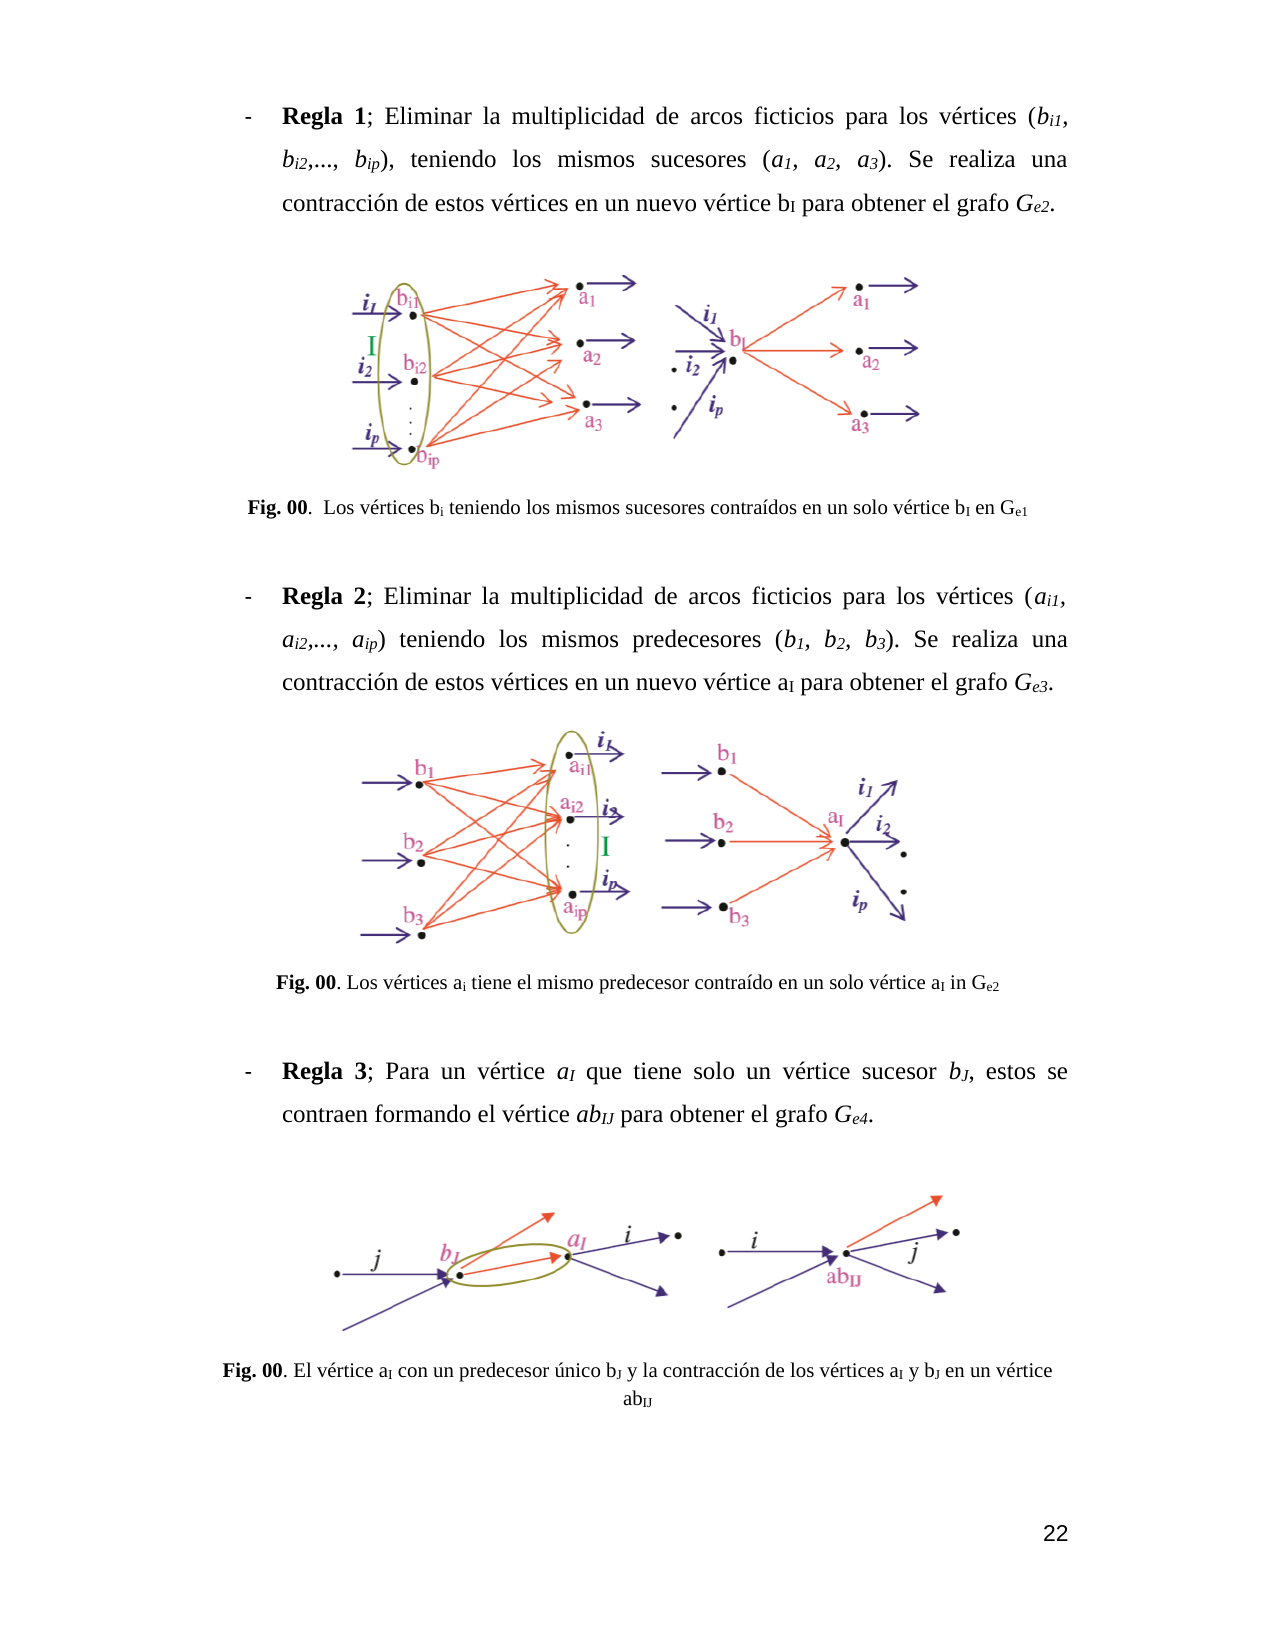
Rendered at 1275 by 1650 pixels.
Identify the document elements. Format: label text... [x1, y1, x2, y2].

list Regla 2; Eliminar la multiplicidad de arcos ficticios para los vértices (ai1, ai2,..., aip) teniendo los mismos predecesores (b1, b2, b3). Se realiza una contracción de estos vértices en un nuevo vértice aI para obtener el grafo Ge3. [244, 581, 1068, 696]
list Regla 3; Para un vértice aI que tiene solo un vértice sucesor bJ, estos se contraen formando el vértice abIJ para obtener el grafo Ge4. [244, 1056, 1068, 1128]
text Fig. 00. Los vértices bi teniendo los mismos sucesores contraídos en un solo vértice bI en Ge1 [207, 495, 1068, 519]
picture [323, 243, 952, 479]
list Regla 1; Eliminar la multiplicidad de arcos ficticios para los vértices (bi1, bi2,..., bip), teniendo los mismos sucesores (a1, a2, a3). Se realiza una contracción de estos vértices en un nuevo vértice bI para obtener el grafo Ge2. [244, 101, 1068, 216]
picture [345, 722, 930, 954]
text Fig. 00. El vértice aI con un predecesor único bJ y la contracción de los vértices aI y bJ en un vértice abIJ [207, 1358, 1068, 1410]
picture [283, 1154, 992, 1342]
text Fig. 00. Los vértices ai tiene el mismo predecesor contraído en un solo vértice aI in Ge2 [207, 970, 1068, 994]
